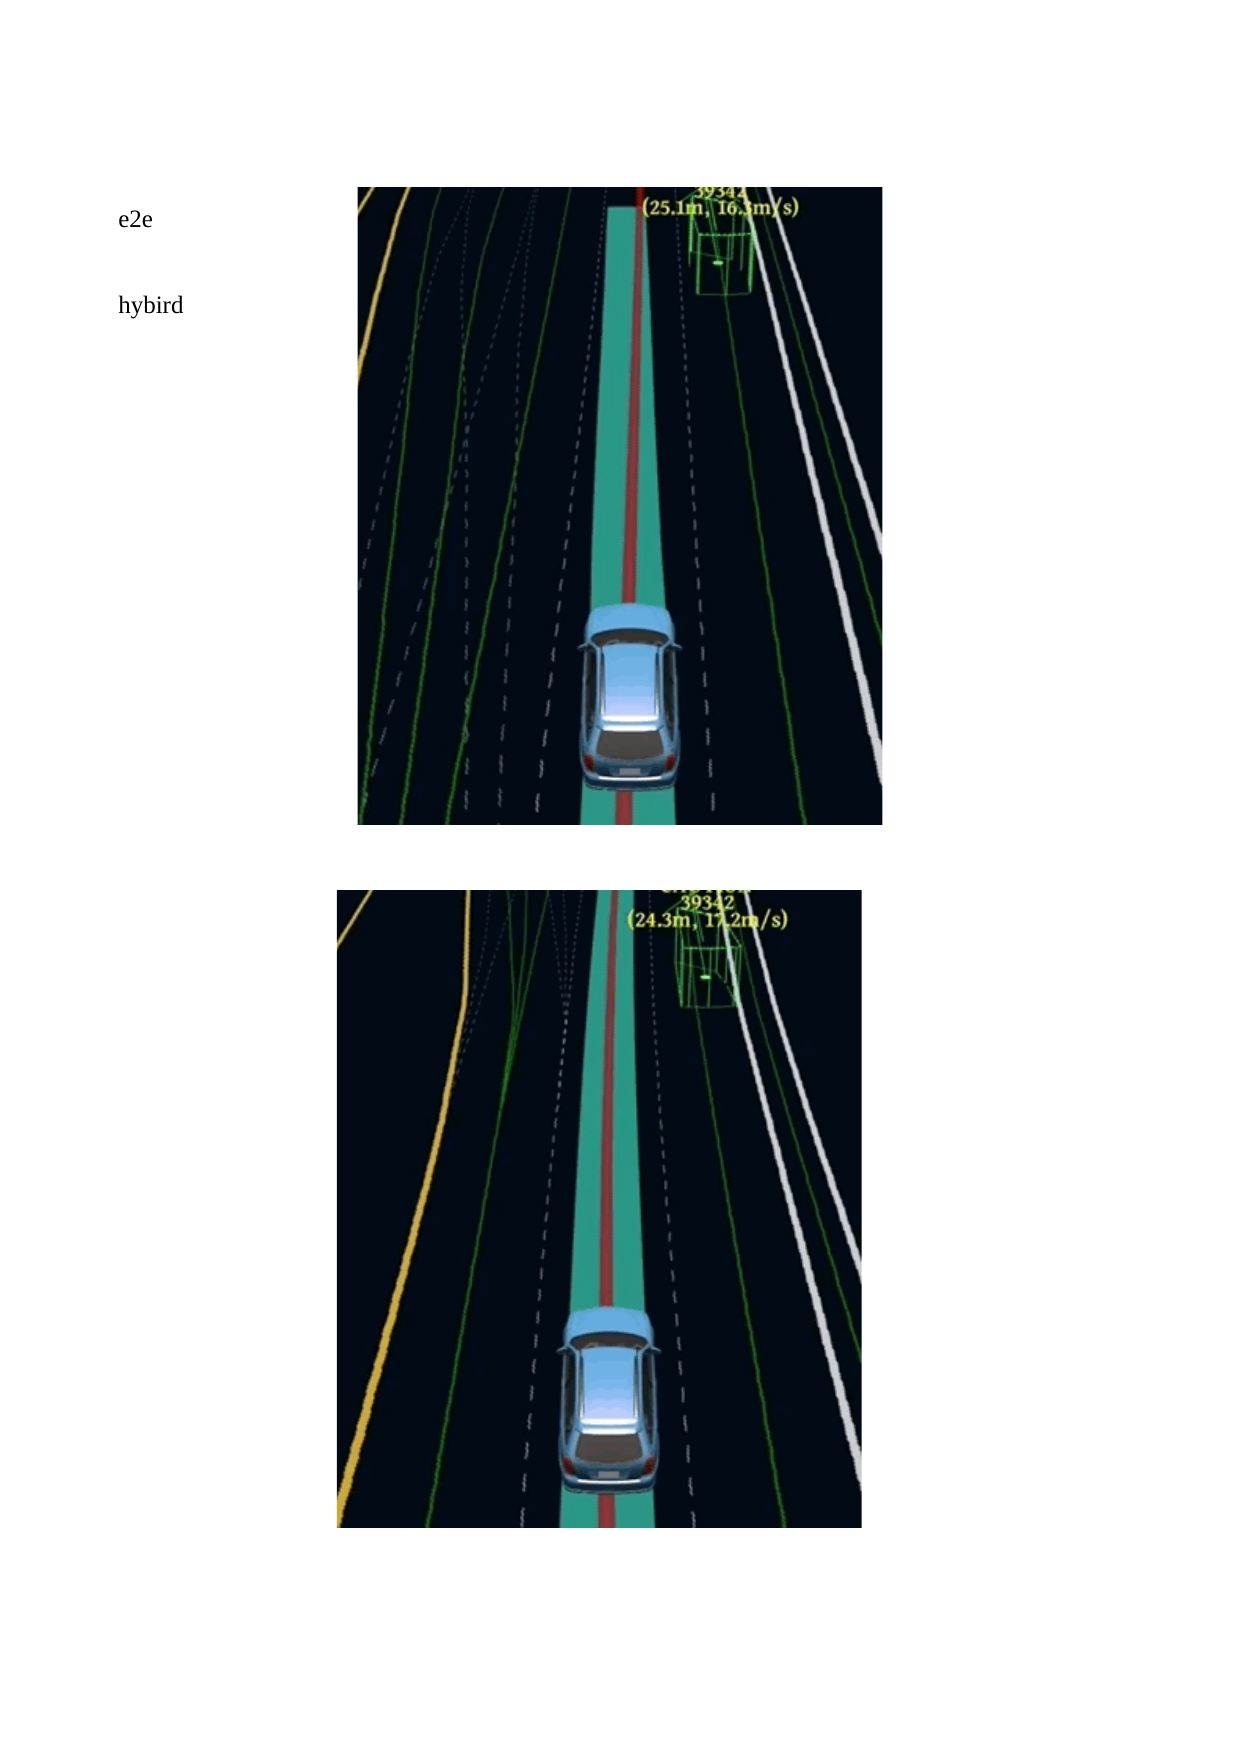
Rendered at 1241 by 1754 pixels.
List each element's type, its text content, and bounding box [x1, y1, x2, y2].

picture [336, 890, 862, 1528]
text [883, 291, 1122, 319]
text hybird [118, 291, 357, 319]
text [883, 204, 1122, 233]
text e2e [118, 204, 357, 233]
picture [357, 187, 883, 825]
